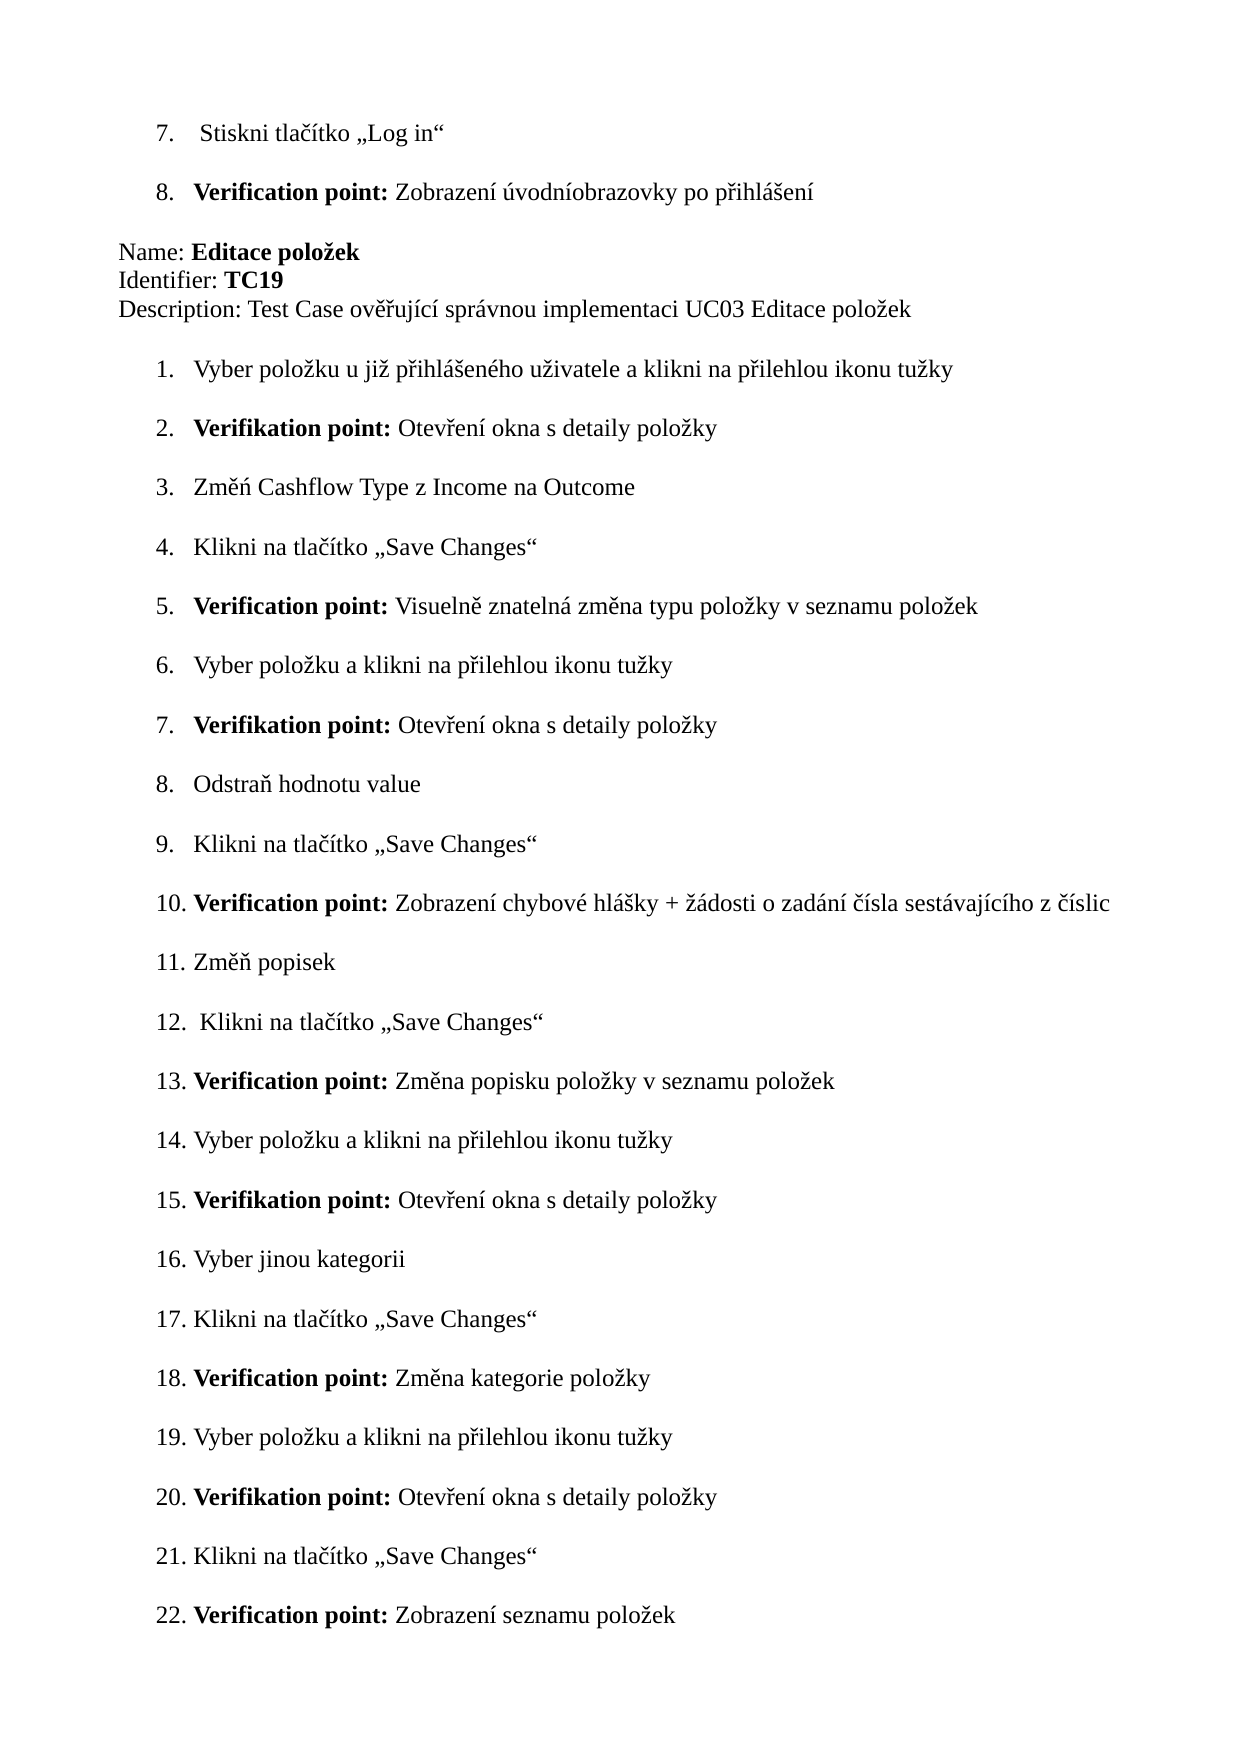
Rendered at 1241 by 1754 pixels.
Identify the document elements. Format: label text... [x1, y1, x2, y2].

list Stiskni tlačítko „Log in“ [156, 118, 1122, 147]
text Name: Editace položek Identifier: TC19 Description: Test Case ověřující správnou implementaci UC03 Editace položek [118, 237, 1122, 323]
list Klikni na tlačítko „Save Changes“ [156, 532, 1122, 561]
list Verifikation point: Otevření okna s detaily položky [156, 710, 1122, 739]
list Vyber jinou kategorii [156, 1244, 1122, 1273]
list Verification point: Změna popisku položky v seznamu položek [156, 1066, 1122, 1095]
list Klikni na tlačítko „Save Changes“ [156, 1541, 1122, 1570]
list Verifikation point: Otevření okna s detaily položky [156, 1185, 1122, 1214]
list Verification point: Změna kategorie položky [156, 1363, 1122, 1392]
list Verification point: Zobrazení úvodníobrazovky po přihlášení [156, 177, 1122, 206]
list Vyber položku a klikni na přilehlou ikonu tužky [156, 1422, 1122, 1451]
list Vyber položku a klikni na přilehlou ikonu tužky [156, 1126, 1122, 1154]
list Změň popisek [156, 947, 1122, 976]
list Klikni na tlačítko „Save Changes“ [156, 829, 1122, 857]
list Vyber položku u již přihlášeného uživatele a klikni na přilehlou ikonu tužky [156, 354, 1122, 382]
list Verifikation point: Otevření okna s detaily položky [156, 413, 1122, 442]
list Verification point: Zobrazení seznamu položek [156, 1601, 1122, 1629]
list Verification point: Visuelně znatelná změna typu položky v seznamu položek [156, 591, 1122, 620]
list Verifikation point: Otevření okna s detaily položky [156, 1482, 1122, 1511]
list Klikni na tlačítko „Save Changes“ [156, 1304, 1122, 1332]
list Odstraň hodnotu value [156, 769, 1122, 798]
list Vyber položku a klikni na přilehlou ikonu tužky [156, 651, 1122, 679]
list Klikni na tlačítko „Save Changes“ [156, 1007, 1122, 1036]
list Verification point: Zobrazení chybové hlášky + žádosti o zadání čísla sestávajícího z číslic [156, 888, 1122, 917]
list Změń Cashflow Type z Income na Outcome [156, 472, 1122, 501]
